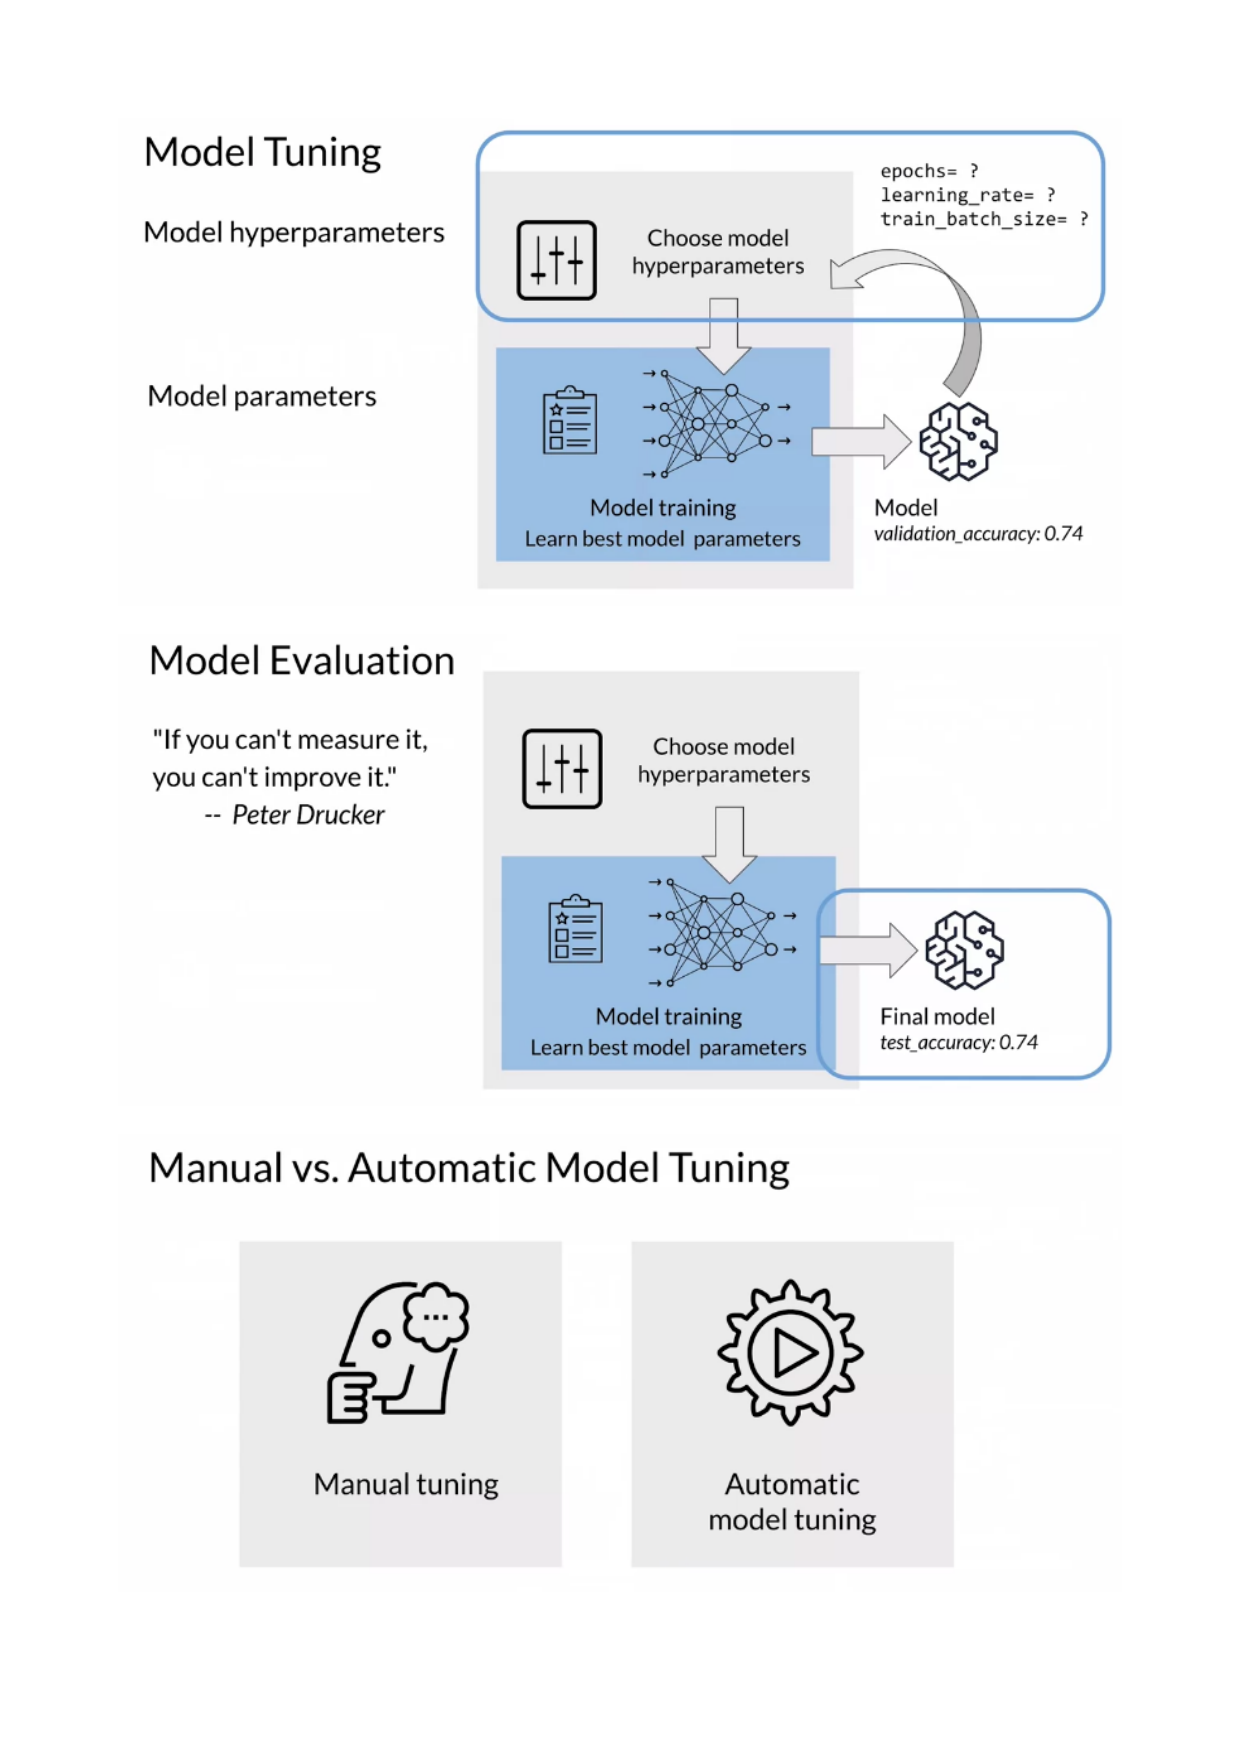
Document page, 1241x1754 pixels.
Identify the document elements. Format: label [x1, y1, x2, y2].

picture [118, 1134, 1123, 1592]
picture [118, 634, 1123, 1106]
picture [118, 118, 1123, 606]
